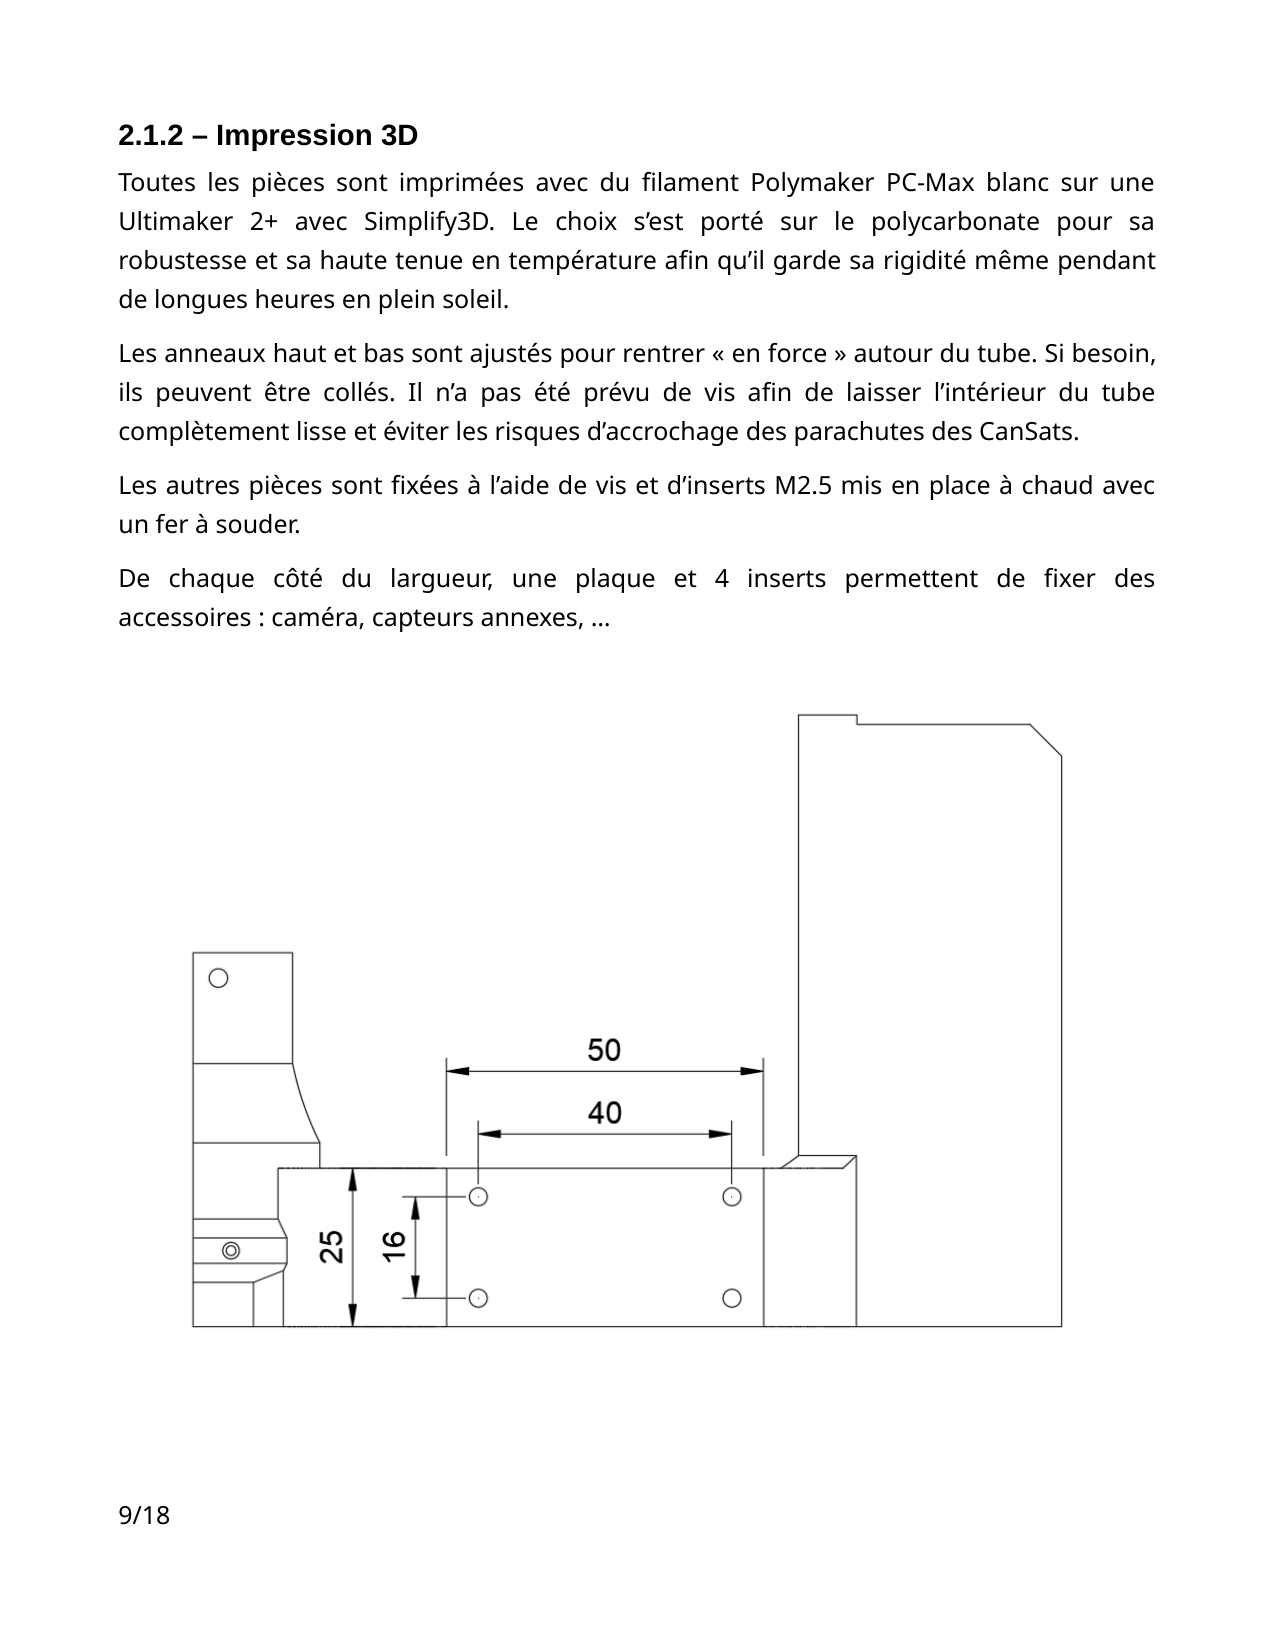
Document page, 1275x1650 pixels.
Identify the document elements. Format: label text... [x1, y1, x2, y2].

text Les anneaux haut et bas sont ajustés pour rentrer « en force » autour du tube. Si besoin, ils peuvent être collés. Il n’a pas été prévu de vis afin de laisser l’intérieur du tube complètement lisse et éviter les risques d’accrochage des parachutes des CanSats. [118, 336, 1157, 448]
picture [136, 664, 1139, 1401]
subtitle 2.1.2 – Impression 3D [118, 118, 1157, 152]
text Toutes les pièces sont imprimées avec du filament Polymaker PC-Max blanc sur une Ultimaker 2+ avec Simplify3D. Le choix s’est porté sur le polycarbonate pour sa robustesse et sa haute tenue en température afin qu’il garde sa rigidité même pendant de longues heures en plein soleil. [118, 164, 1157, 316]
text Les autres pièces sont fixées à l’aide de vis et d’inserts M2.5 mis en place à chaud avec un fer à souder. [118, 468, 1157, 541]
text De chaque côté du largueur, une plaque et 4 inserts permettent de fixer des accessoires : caméra, capteurs annexes, … [118, 561, 1157, 634]
